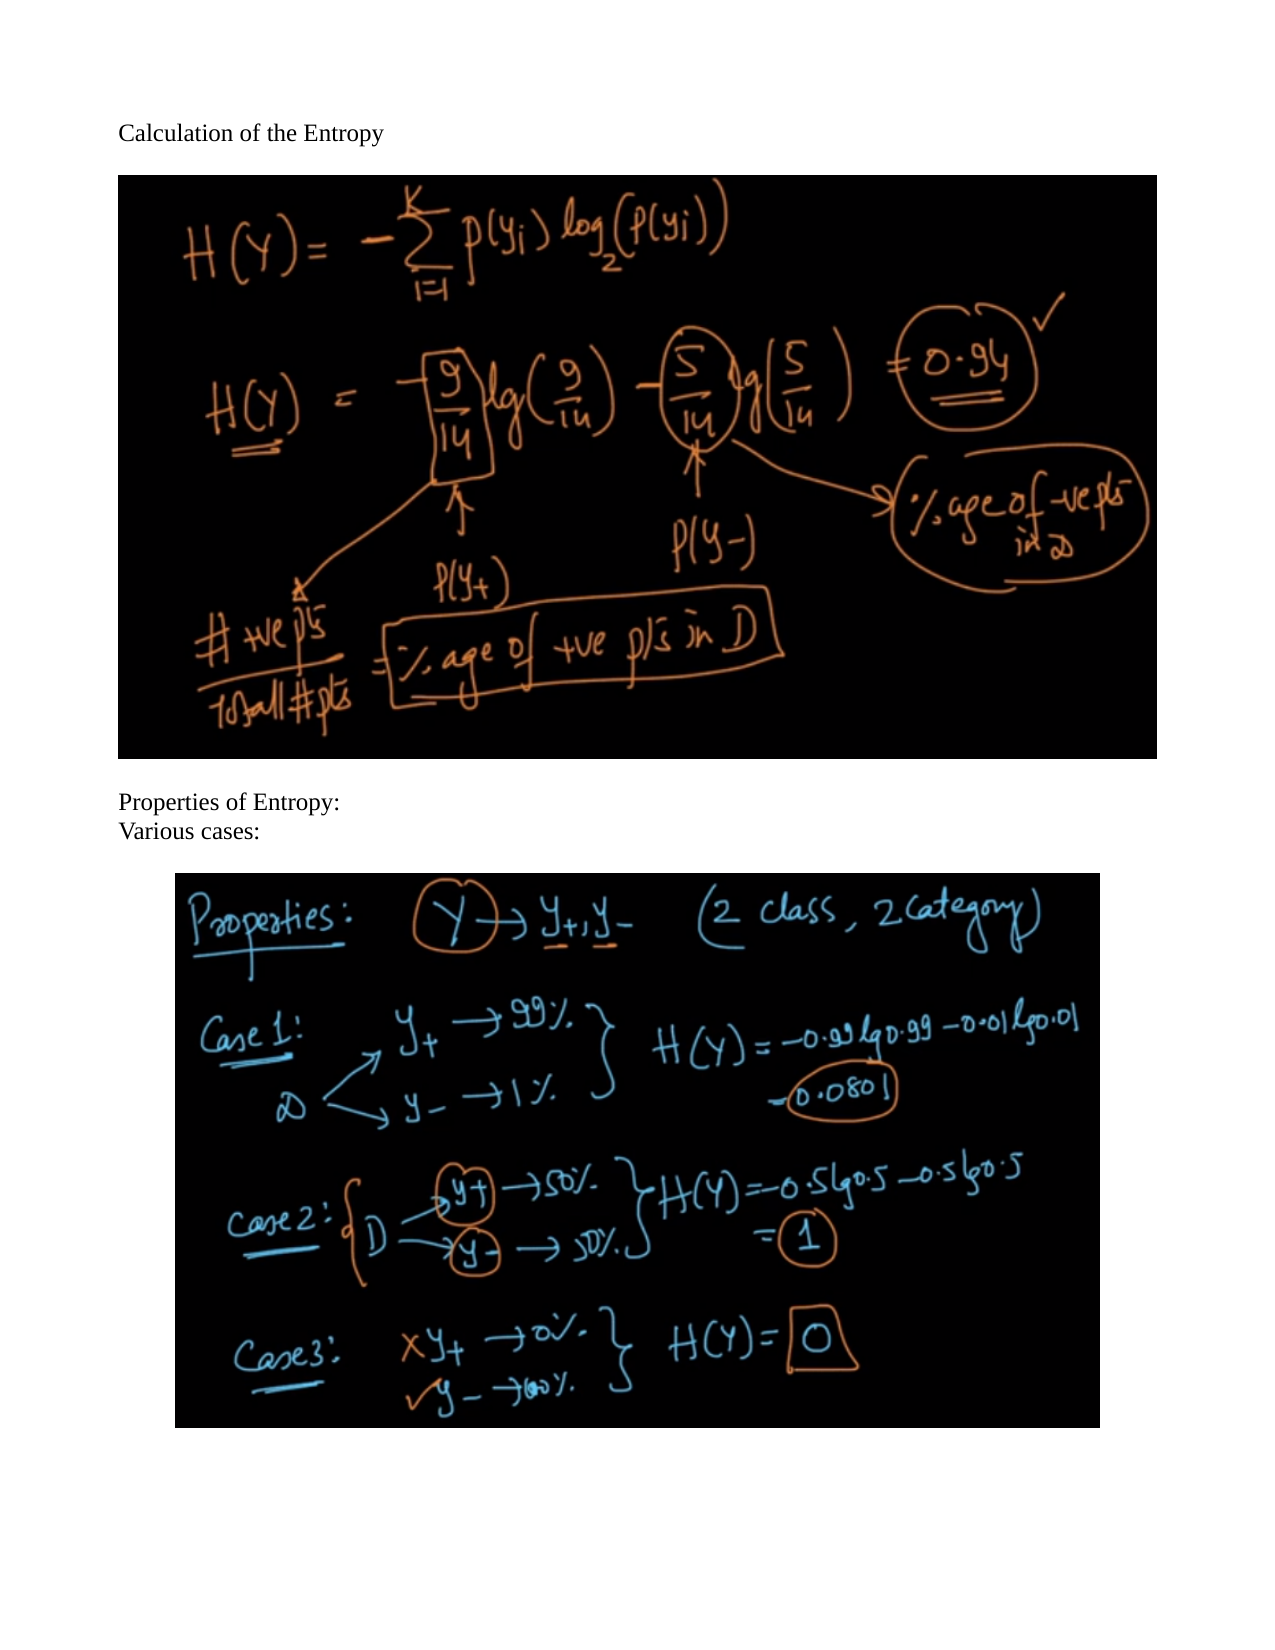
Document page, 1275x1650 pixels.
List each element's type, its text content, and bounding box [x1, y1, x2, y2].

text Various cases: [118, 816, 1157, 845]
text Properties of Entropy: [118, 787, 1157, 816]
picture [118, 175, 1157, 759]
text Calculation of the Entropy [118, 118, 1157, 147]
picture [175, 873, 1100, 1428]
